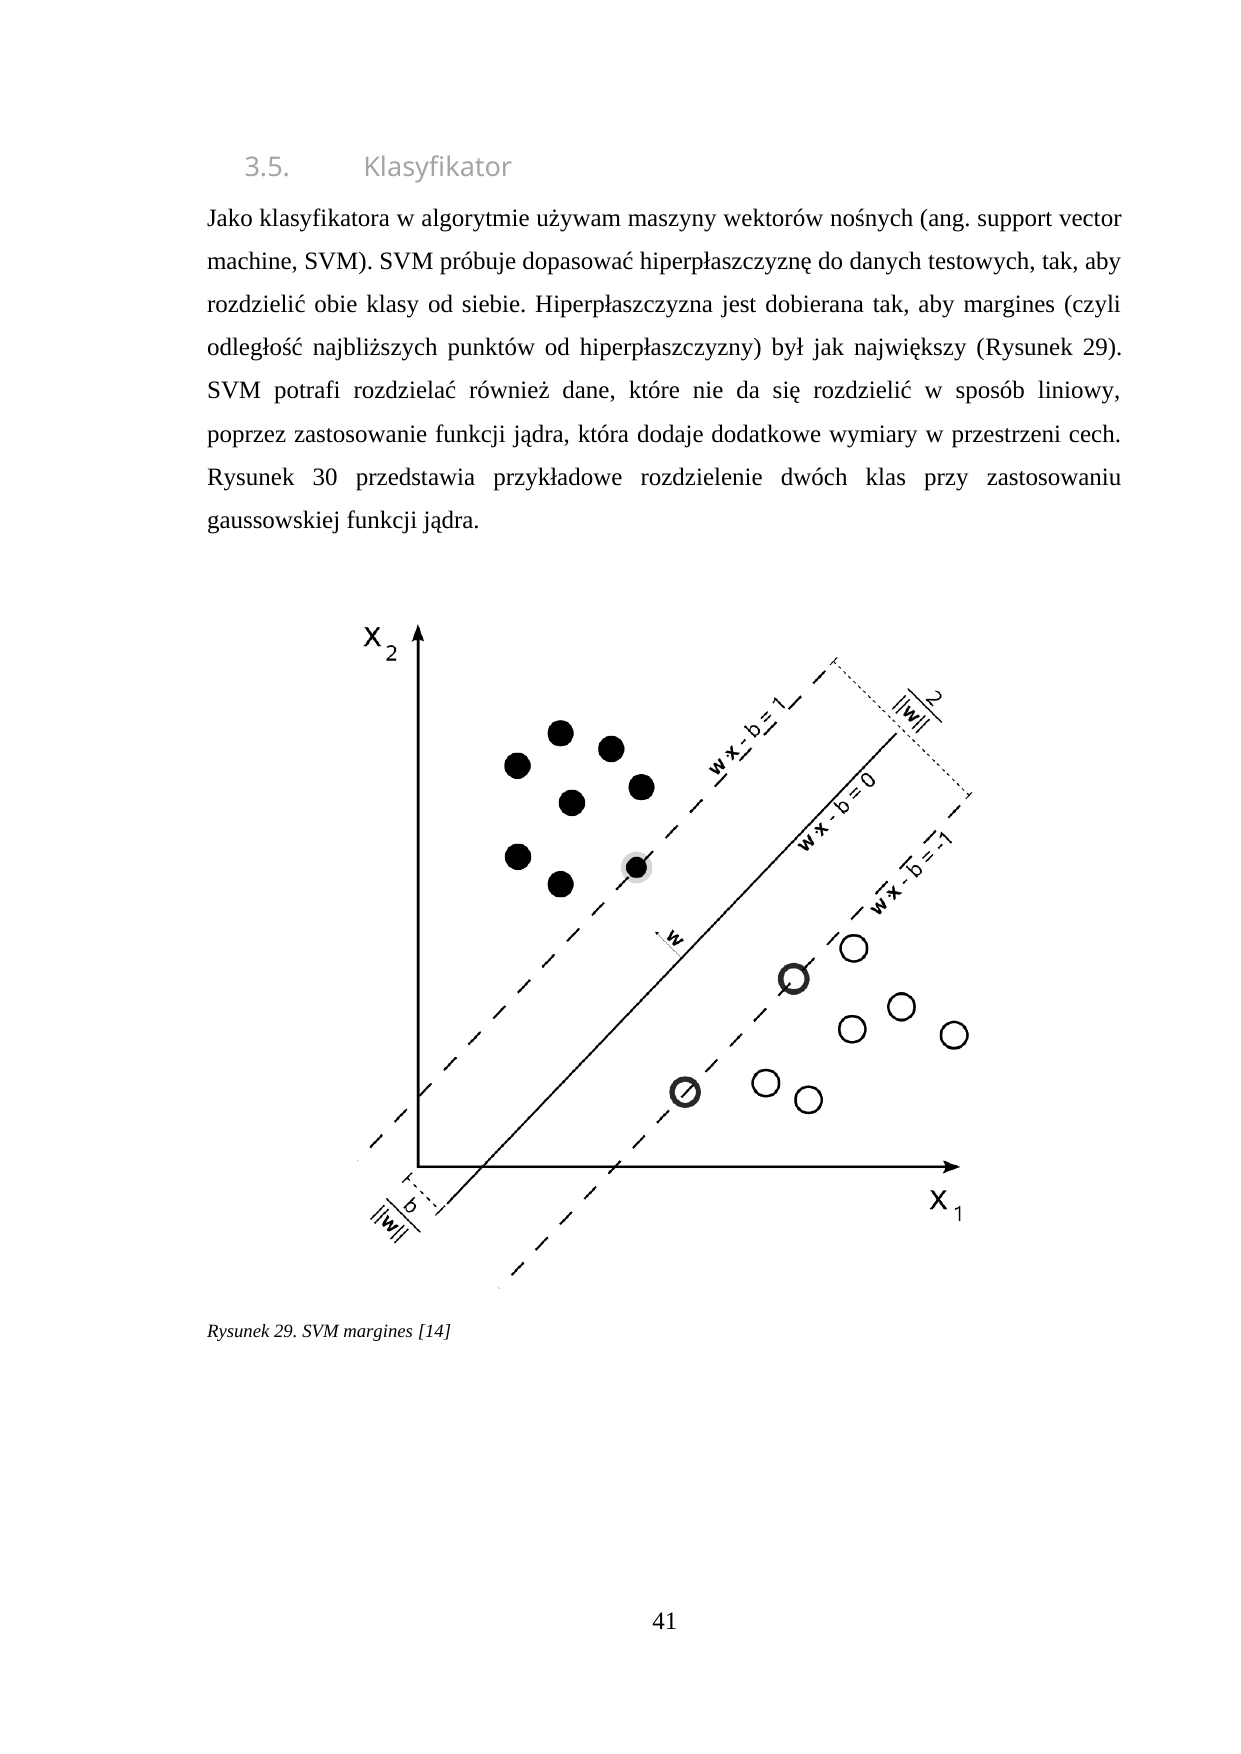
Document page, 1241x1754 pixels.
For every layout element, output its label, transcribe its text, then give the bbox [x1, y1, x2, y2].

text Jako klasyfikatora w algorytmie używam maszyny wektorów nośnych (ang. support vector machine, SVM). SVM próbuje dopasować hiperpłaszczyznę do danych testowych, tak, aby rozdzielić obie klasy od siebie. Hiperpłaszczyzna jest dobierana tak, aby margines (czyli odległość najbliższych punktów od hiperpłaszczyzny) był jak największy (Rysunek 29). SVM potrafi rozdzielać również dane, które nie da się rozdzielić w sposób liniowy, poprzez zastosowanie funkcji jądra, która dodaje dodatkowe wymiary w przestrzeni cech. Rysunek 30 przedstawia przykładowe rozdzielenie dwóch klas przy zastosowaniu gaussowskiej funkcji jądra. [207, 203, 1122, 534]
text Rysunek 29. SVM margines [14] [207, 1320, 1122, 1341]
list Klasyfikator [244, 148, 1122, 184]
